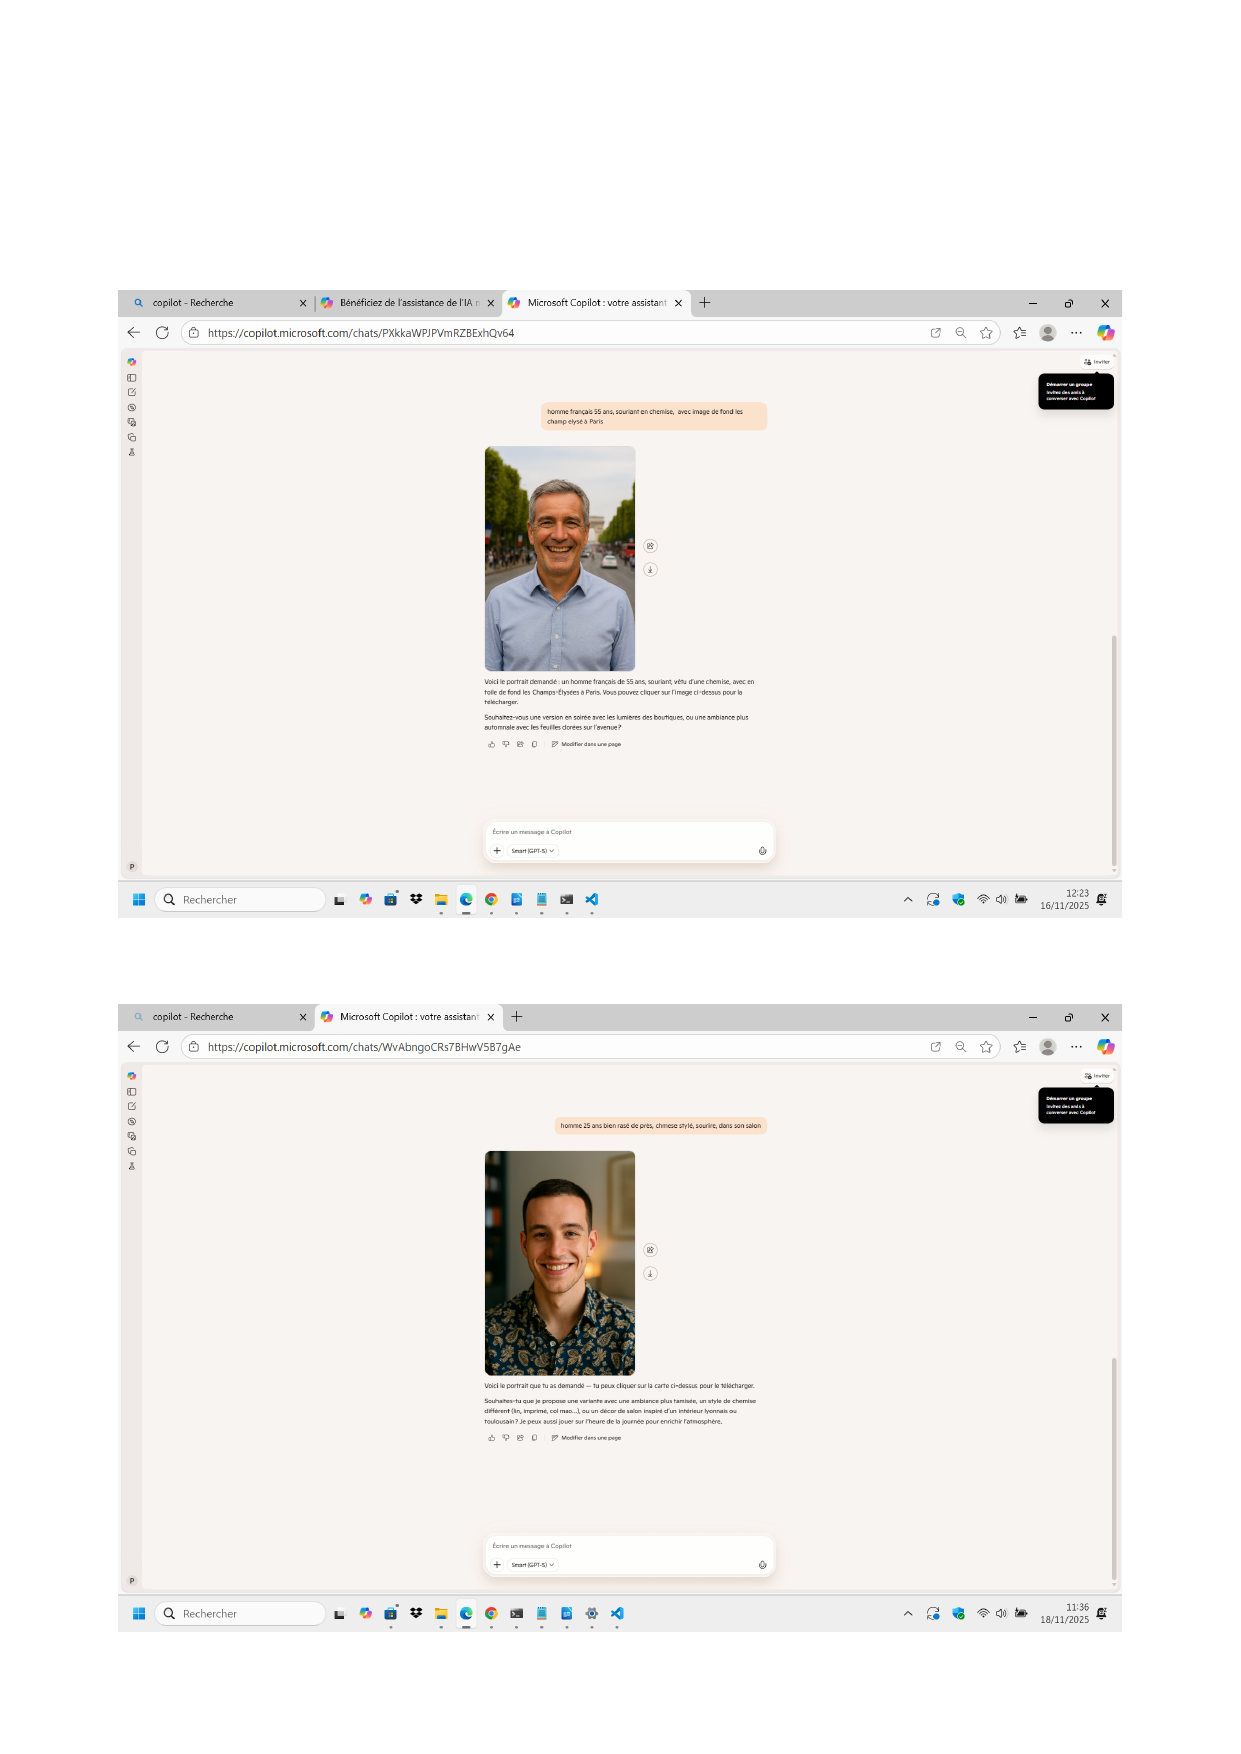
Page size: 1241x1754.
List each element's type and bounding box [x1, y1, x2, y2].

picture [118, 290, 1123, 918]
picture [118, 1004, 1123, 1632]
